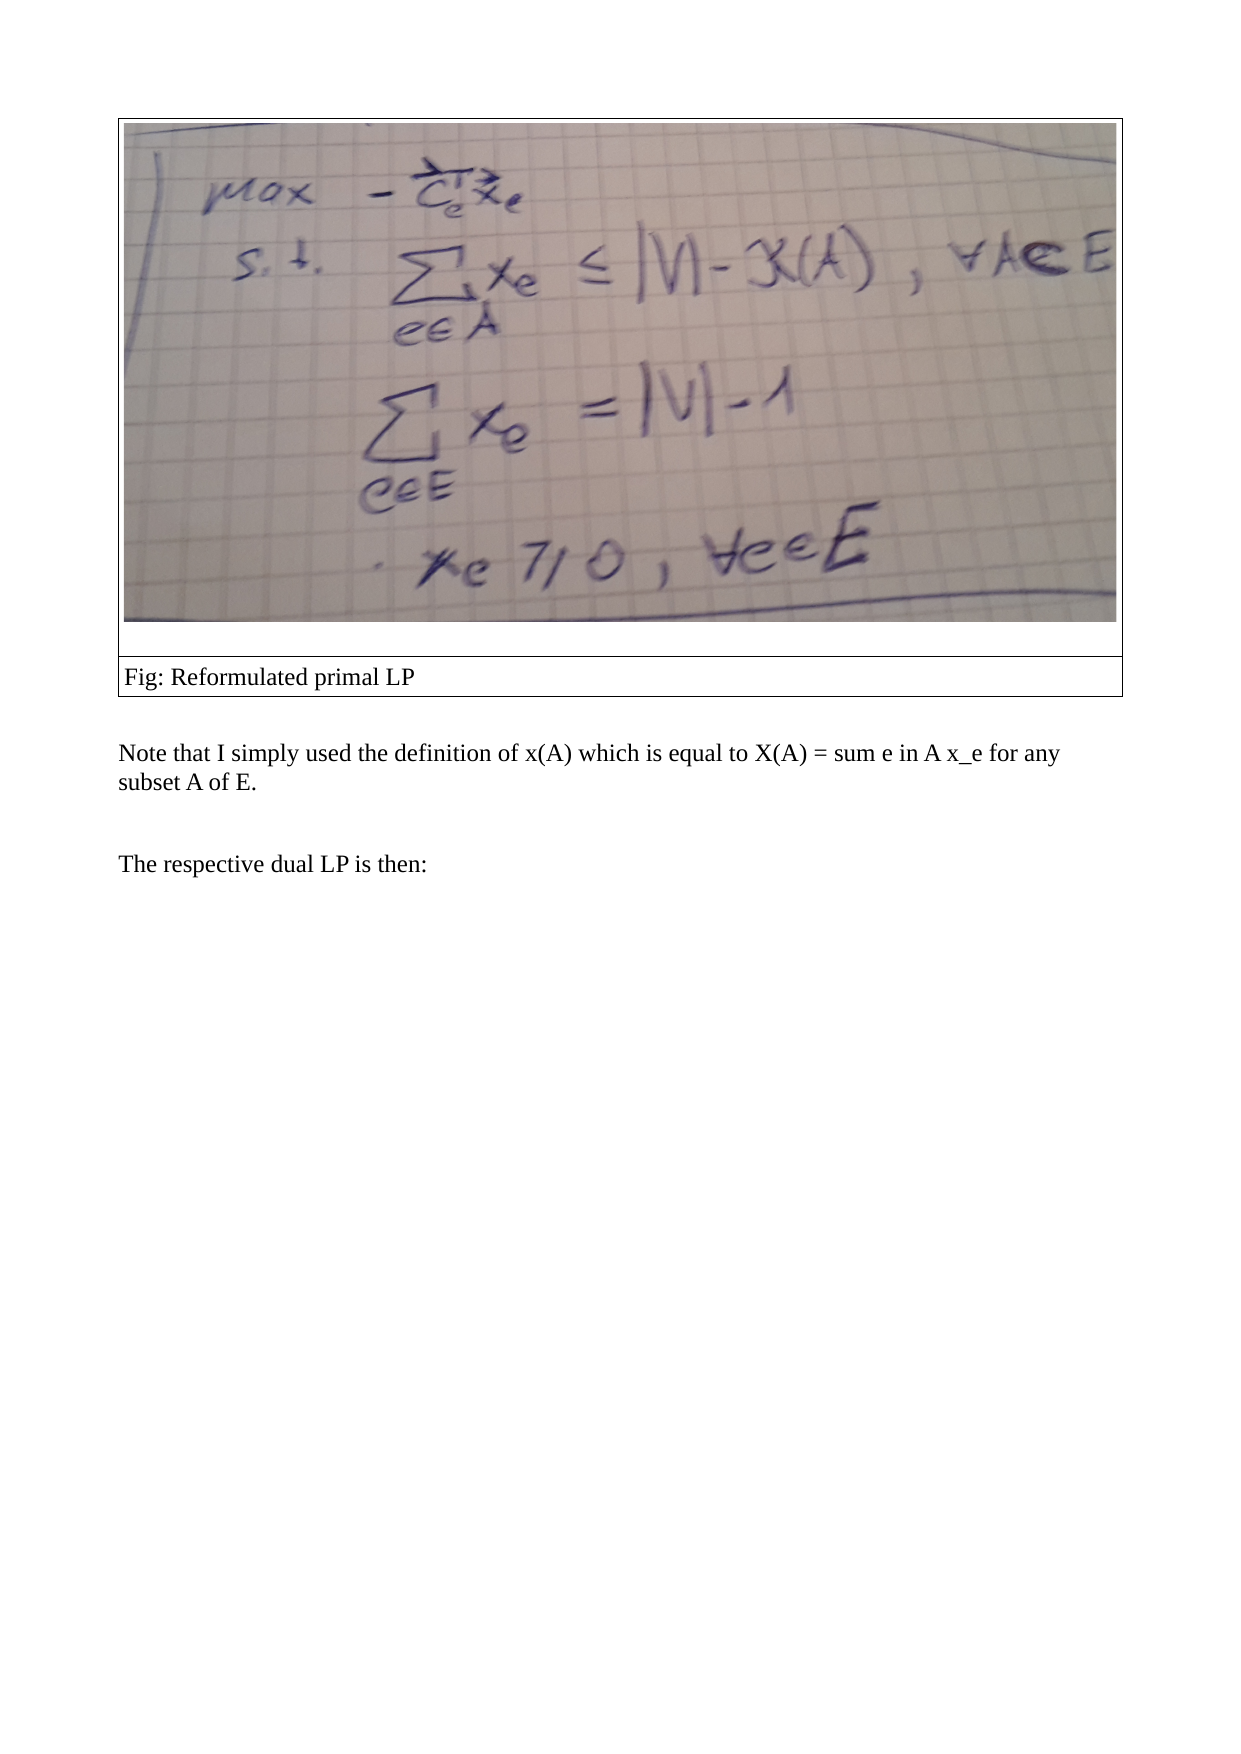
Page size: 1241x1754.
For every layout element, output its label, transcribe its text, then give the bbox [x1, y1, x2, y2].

text The respective dual LP is then: [118, 849, 1122, 878]
table_cell Fig: Reformulated primal LP [119, 657, 1122, 696]
table_header [119, 119, 1122, 656]
picture [123, 123, 1117, 622]
text Note that I simply used the definition of x(A) which is equal to X(A) = sum e in A x_e for any subset A of E. [118, 738, 1122, 795]
